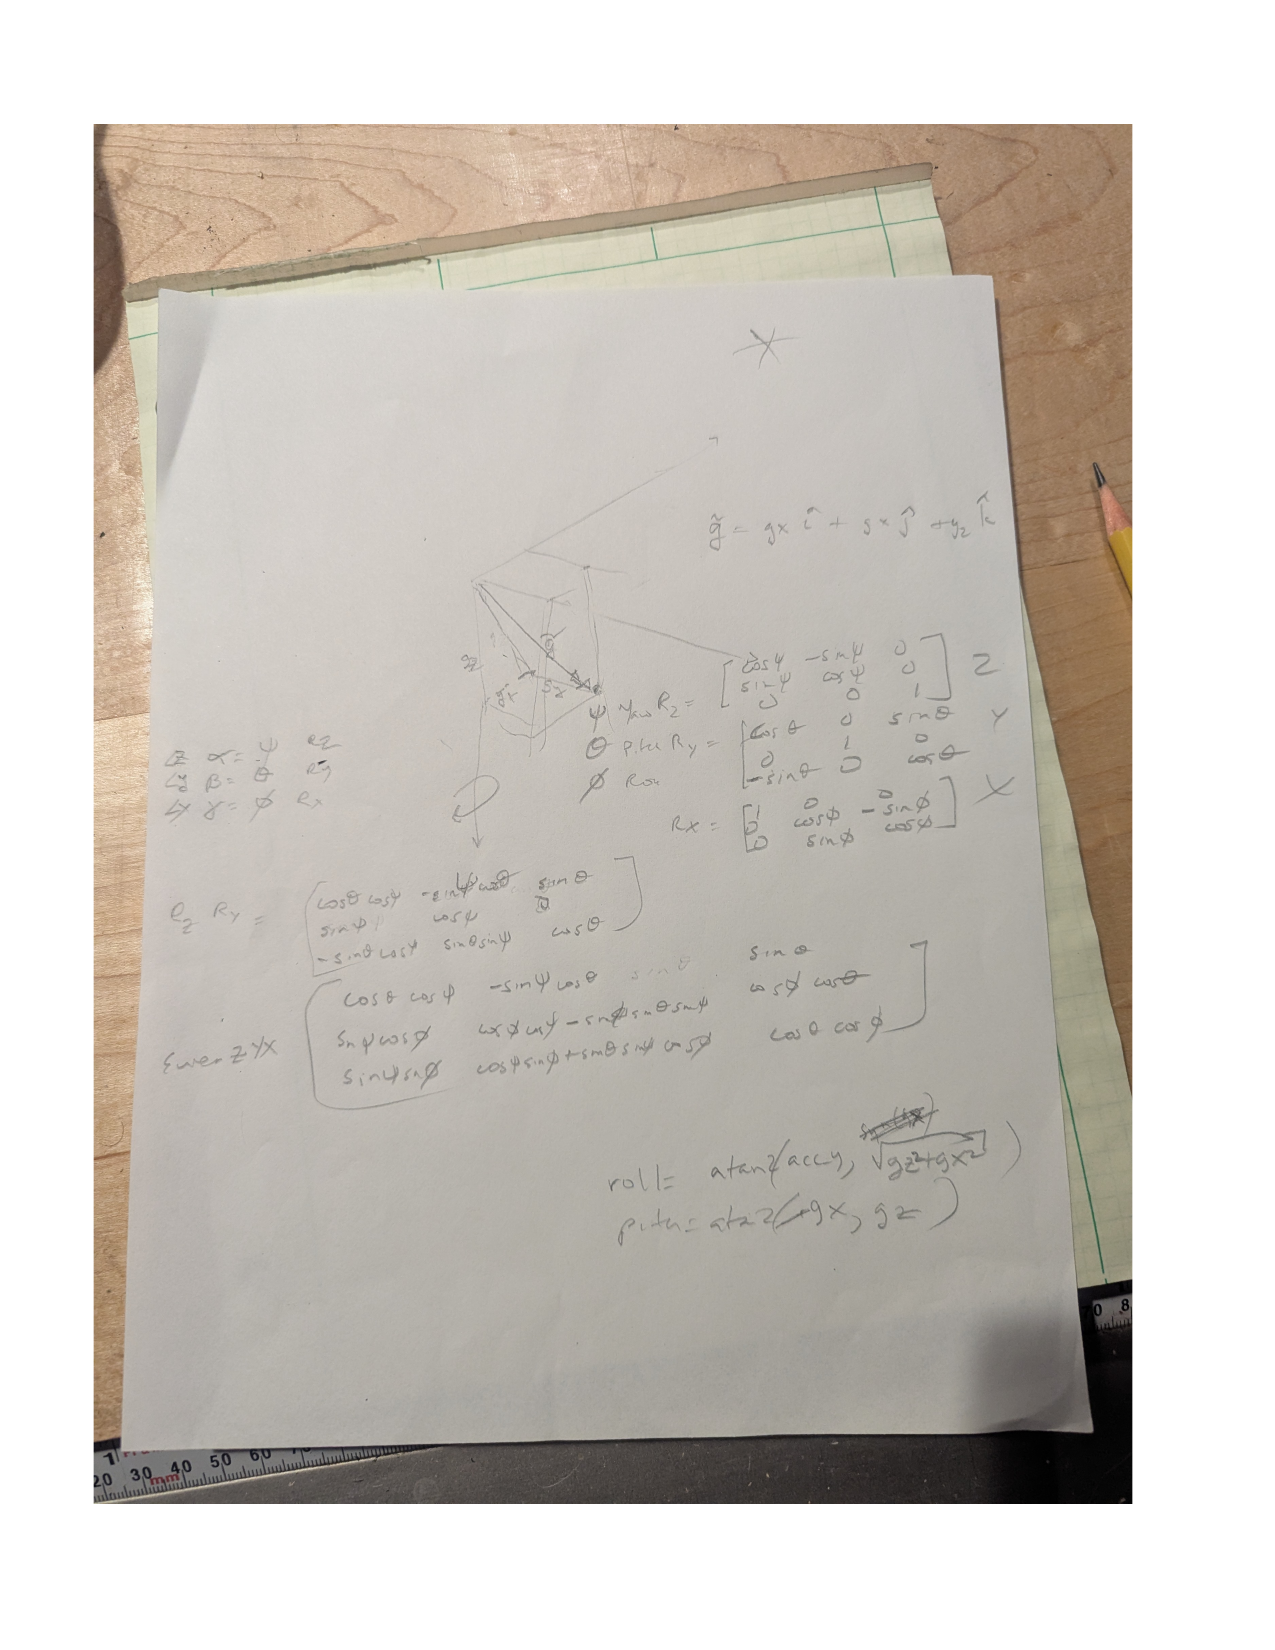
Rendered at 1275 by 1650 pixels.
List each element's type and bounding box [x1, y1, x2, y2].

picture [93, 124, 1133, 1504]
